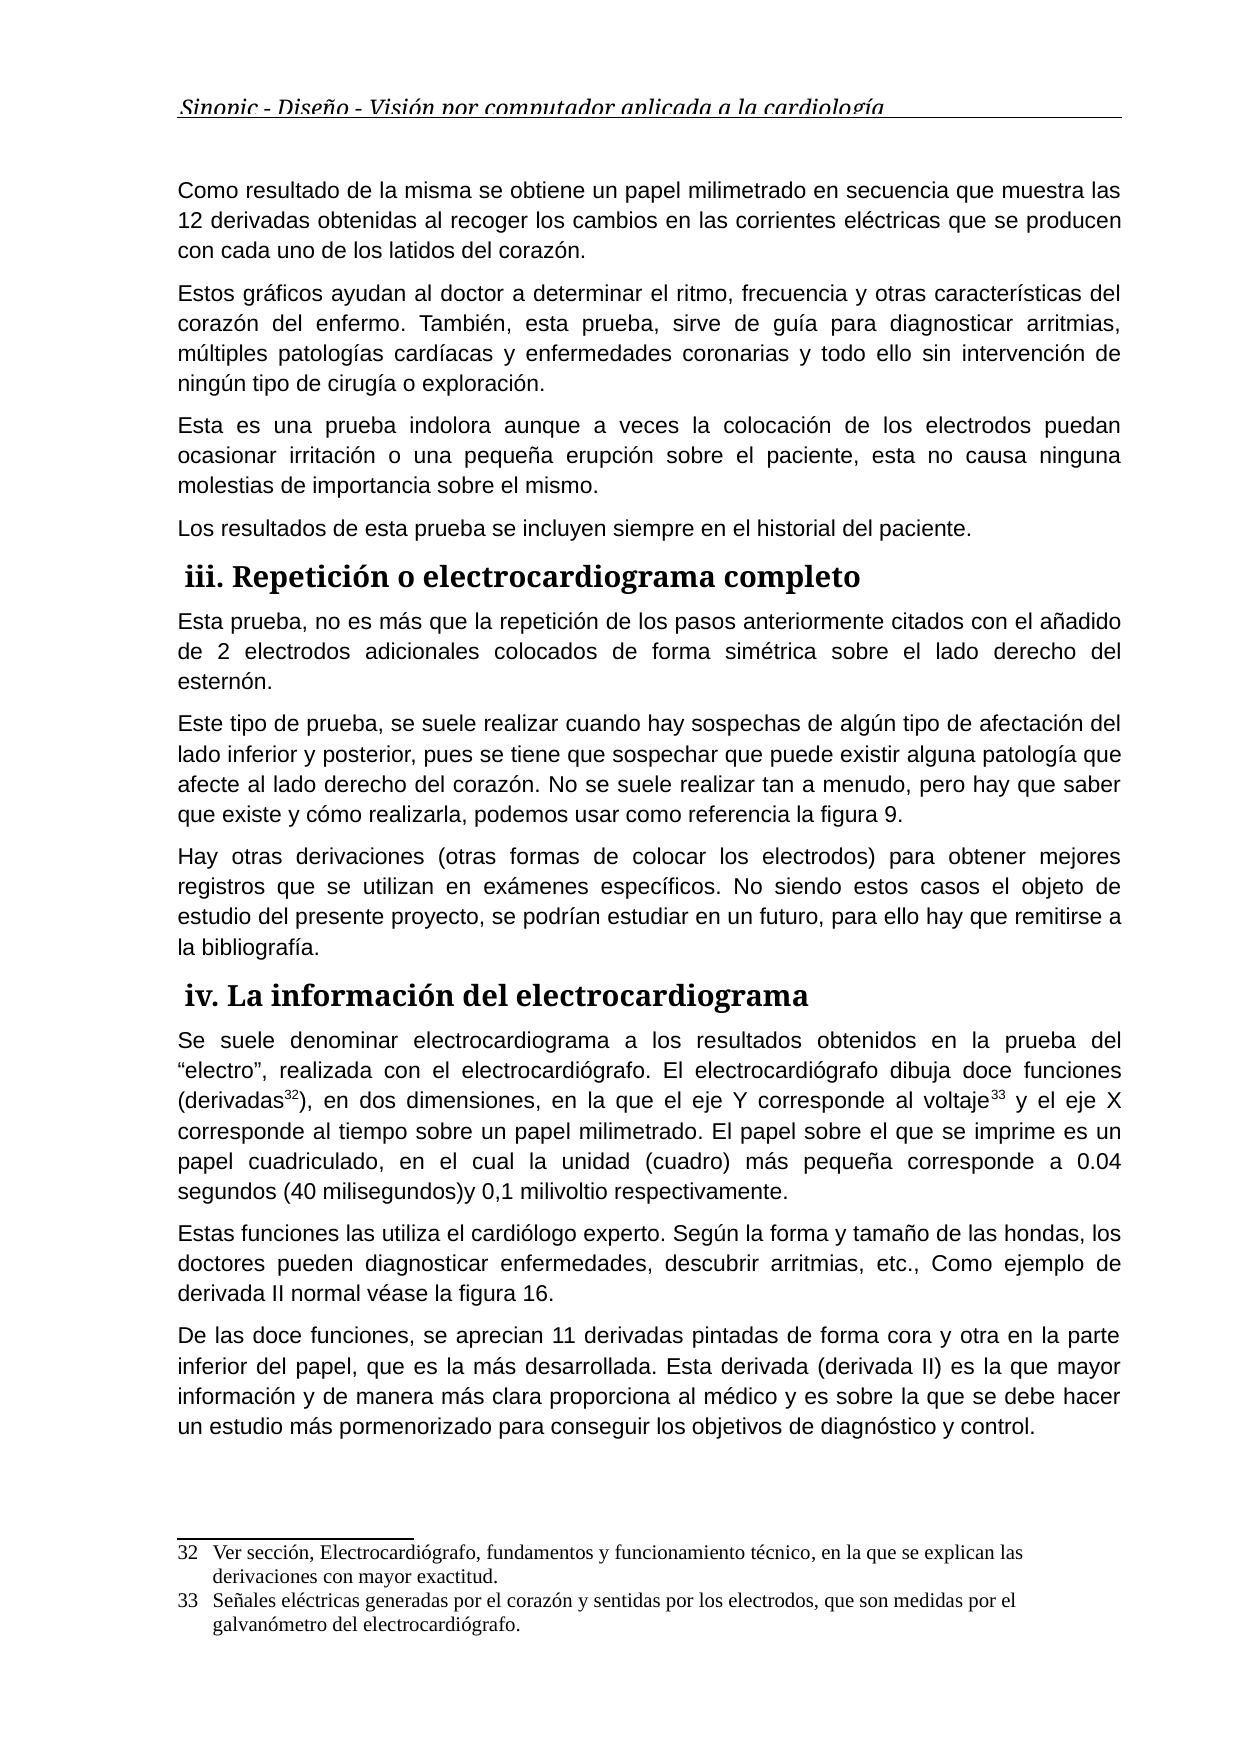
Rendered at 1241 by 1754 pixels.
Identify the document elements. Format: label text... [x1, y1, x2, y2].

text Los resultados de esta prueba se incluyen siempre en el historial del paciente. [177, 514, 1122, 541]
list Estas funciones las utiliza el cardiólogo experto. Según la forma y tamaño de las hondas, los doctores pueden diagnosticar enfermedades, descubrir arritmias, etc., Como ejemplo de derivada II normal véase la figura 16. [177, 1220, 1122, 1307]
list Señales eléctricas generadas por el corazón y sentidas por los electrodos, que son medidas por el galvanómetro del electrocardiógrafo. [177, 1588, 1122, 1636]
list Se suele denominar electrocardiograma a los resultados obtenidos en la prueba del “electro”, realizada con el electrocardiógrafo. El electrocardiógrafo dibuja doce funciones (derivadas), en dos dimensiones, en la que el eje Y corresponde al voltaje y el eje X corresponde al tiempo sobre un papel milimetrado. El papel sobre el que se imprime es un papel cuadriculado, en el cual la unidad (cuadro) más pequeña corresponde a 0.04 segundos (40 milisegundos)y 0,1 milivoltio respectivamente. [177, 1027, 1122, 1204]
text Hay otras derivaciones (otras formas de colocar los electrodos) para obtener mejores registros que se utilizan en exámenes específicos. No siendo estos casos el objeto de estudio del presente proyecto, se podrían estudiar en un futuro, para ello hay que remitirse a la bibliografía. [177, 843, 1122, 960]
text Esta es una prueba indolora aunque a veces la colocación de los electrodos puedan ocasionar irritación o una pequeña erupción sobre el paciente, esta no causa ninguna molestias de importancia sobre el mismo. [177, 412, 1122, 499]
list La información del electrocardiograma [177, 976, 1122, 1015]
text Esta prueba, no es más que la repetición de los pasos anteriormente citados con el añadido de 2 electrodos adicionales colocados de forma simétrica sobre el lado derecho del esternón. [177, 608, 1122, 695]
list Repetición o electrocardiograma completo [177, 556, 1122, 596]
text Este tipo de prueba, se suele realizar cuando hay sospechas de algún tipo de afectación del lado inferior y posterior, pues se tiene que sospechar que puede existir alguna patología que afecte al lado derecho del corazón. No se suele realizar tan a menudo, pero hay que saber que existe y cómo realizarla, podemos usar como referencia la figura 9. [177, 710, 1122, 827]
list Ver sección, Electrocardiógrafo, fundamentos y funcionamiento técnico, en la que se explican las derivaciones con mayor exactitud. [177, 1539, 1122, 1588]
text Estos gráficos ayudan al doctor a determinar el ritmo, frecuencia y otras características del corazón del enfermo. También, esta prueba, sirve de guía para diagnosticar arritmias, múltiples patologías cardíacas y enfermedades coronarias y todo ello sin intervención de ningún tipo de cirugía o exploración. [177, 279, 1122, 396]
text Como resultado de la misma se obtiene un papel milimetrado en secuencia que muestra las 12 derivadas obtenidas al recoger los cambios en las corrientes eléctricas que se producen con cada uno de los latidos del corazón. [177, 177, 1122, 264]
list De las doce funciones, se aprecian 11 derivadas pintadas de forma cora y otra en la parte inferior del papel, que es la más desarrollada. Esta derivada (derivada II) es la que mayor información y de manera más clara proporciona al médico y es sobre la que se debe hacer un estudio más pormenorizado para conseguir los objetivos de diagnóstico y control. [177, 1322, 1122, 1439]
